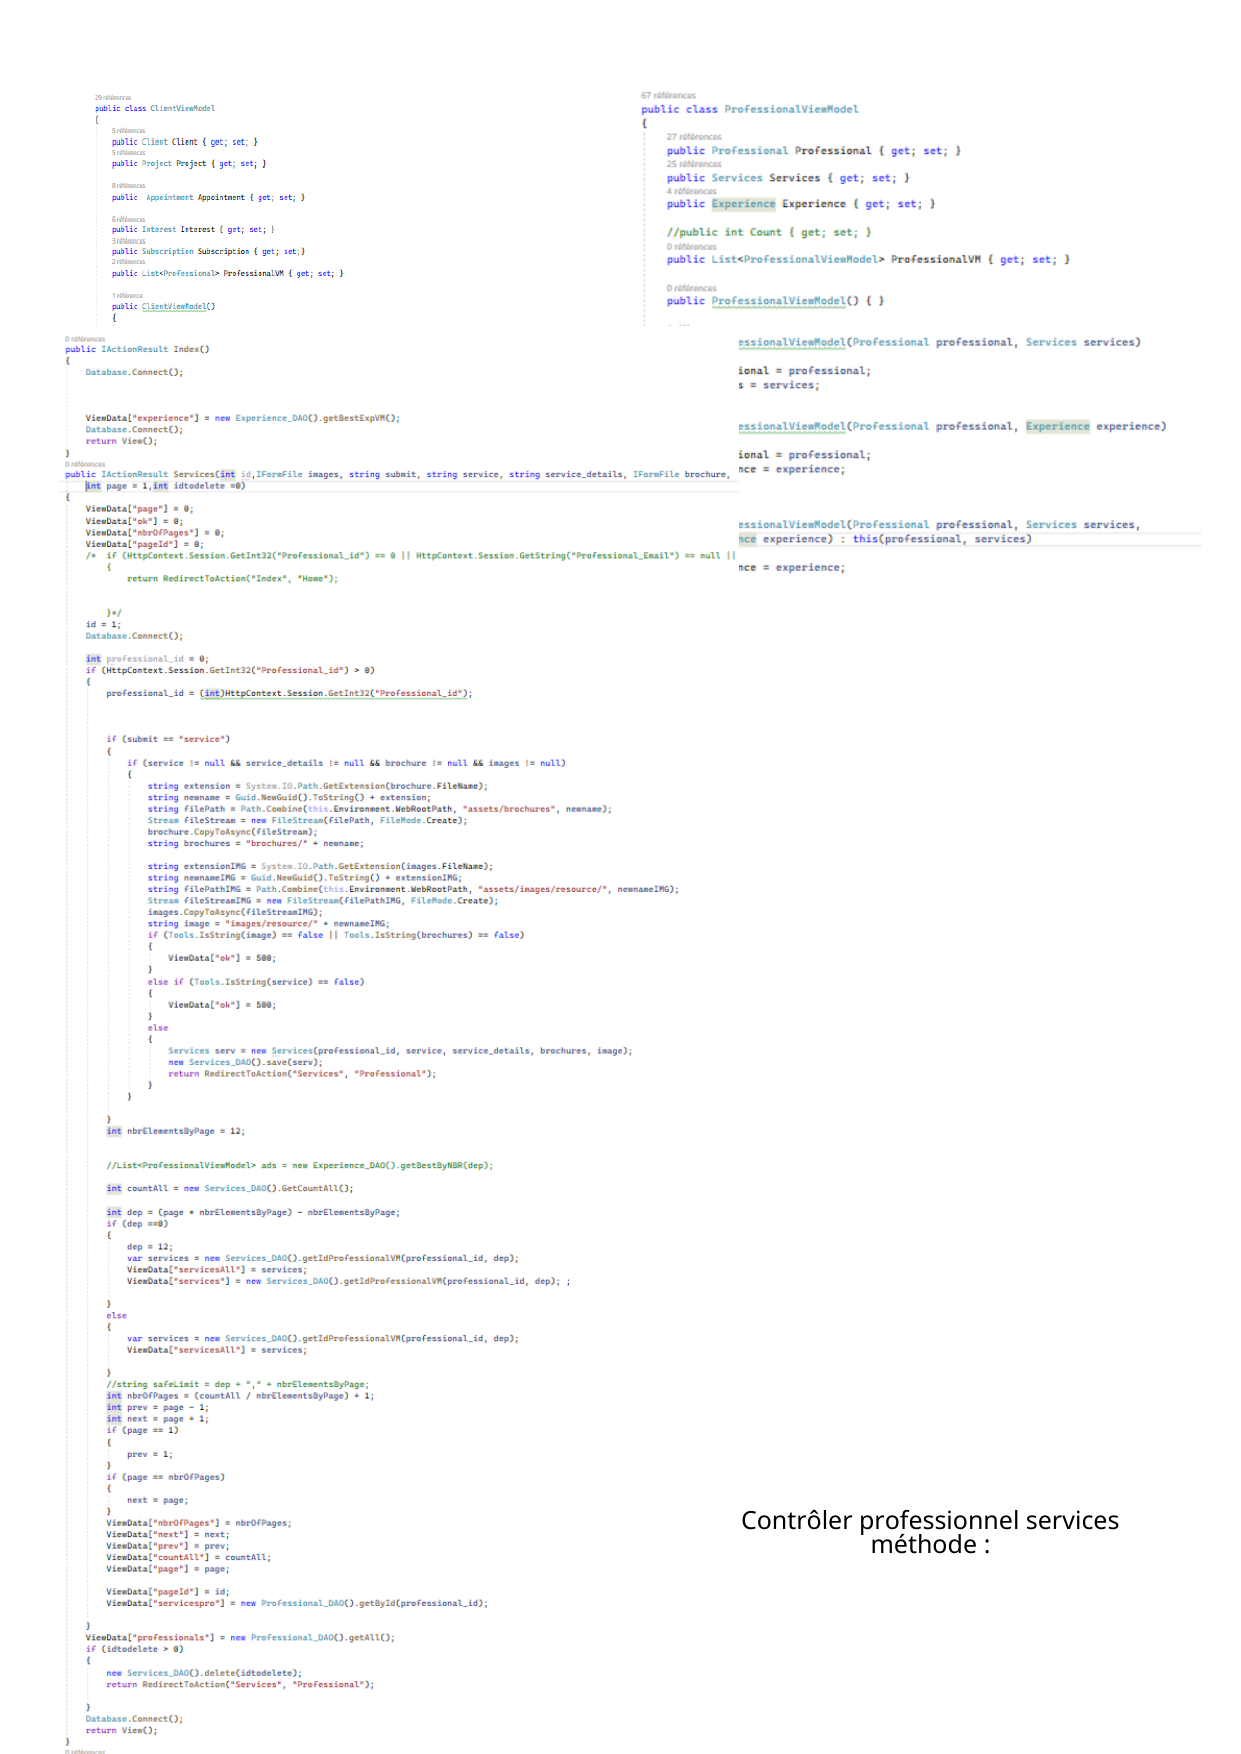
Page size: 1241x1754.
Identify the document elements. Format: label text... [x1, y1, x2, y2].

text Contrôler professionnel services méthode : [739, 1509, 1121, 1560]
